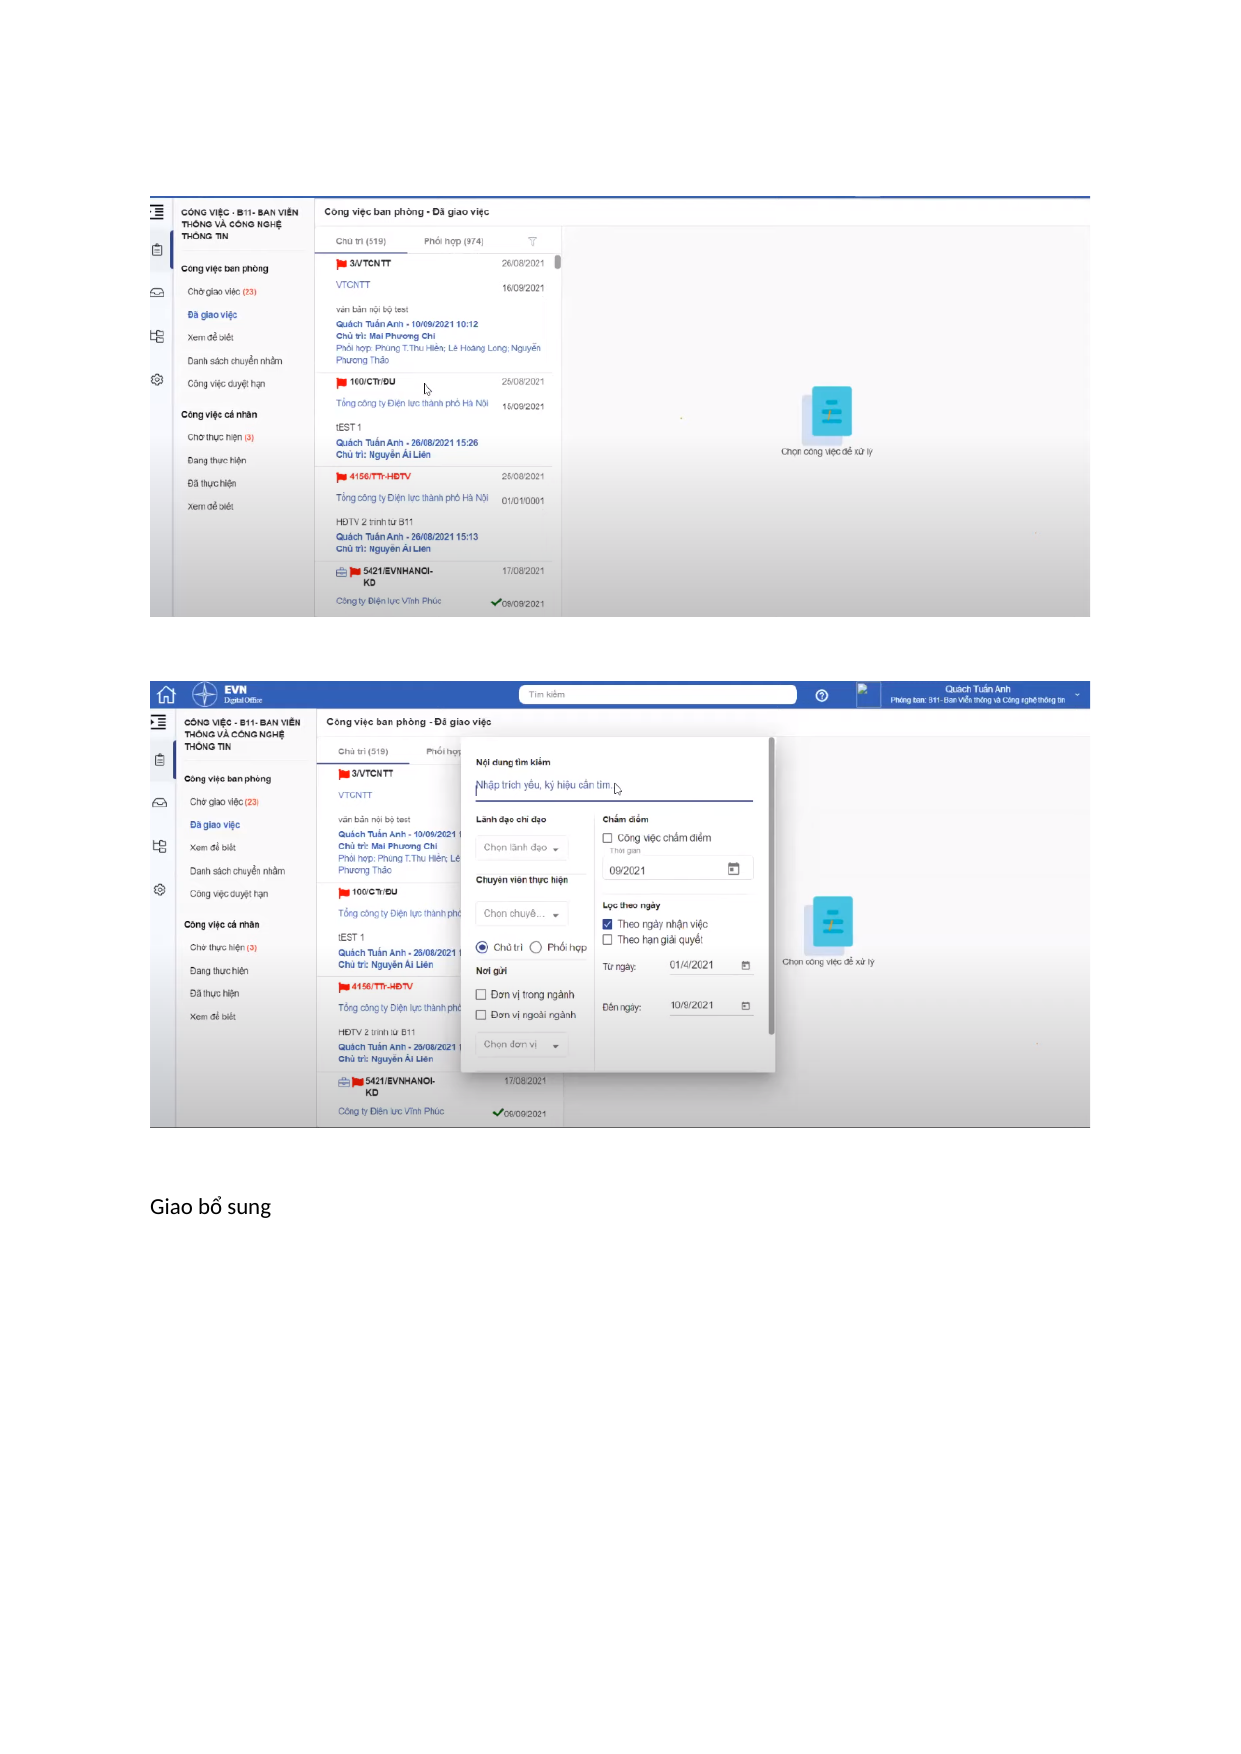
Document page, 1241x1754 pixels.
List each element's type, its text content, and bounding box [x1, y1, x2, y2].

text Giao bổ sung [150, 1192, 1090, 1220]
